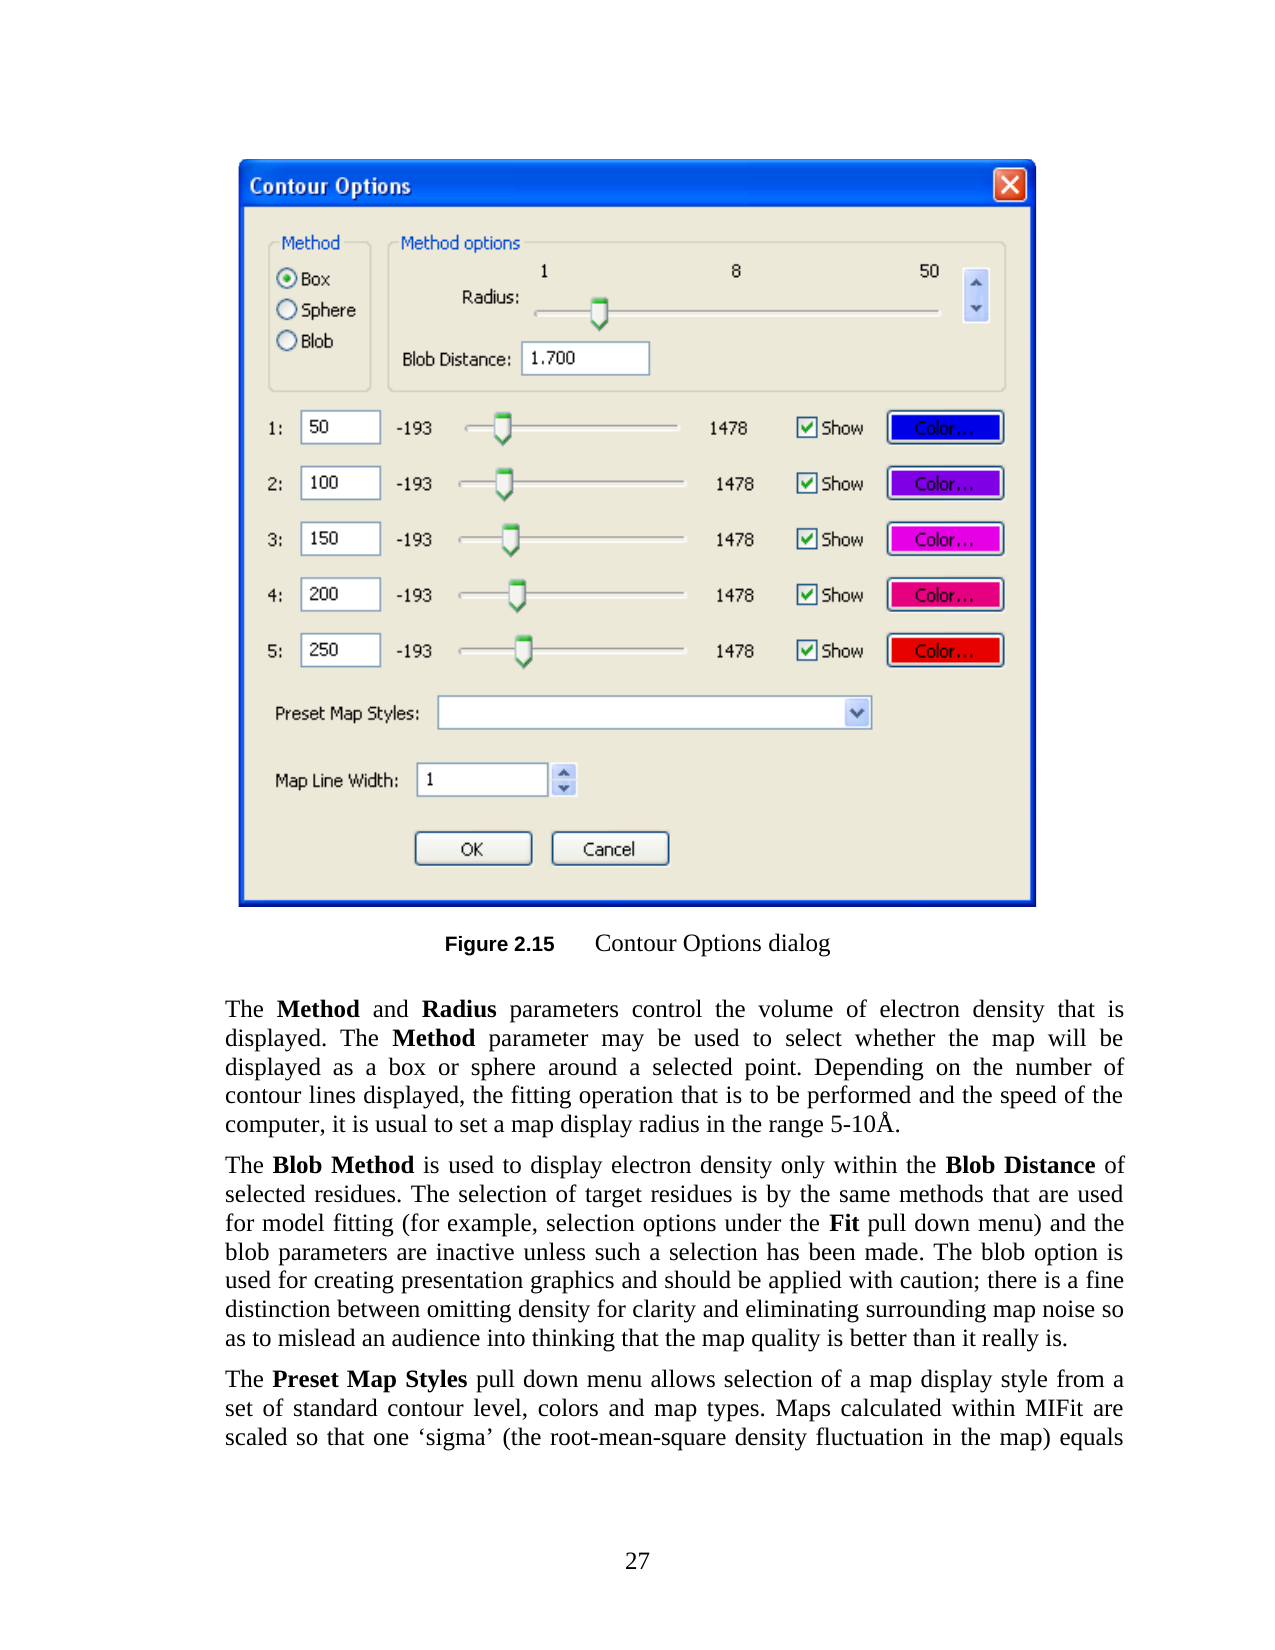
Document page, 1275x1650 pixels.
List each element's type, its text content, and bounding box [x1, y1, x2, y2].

text The Method and Radius parameters control the volume of electron density that is displayed. The Method parameter may be used to select whether the map will be displayed as a box or sphere around a selected point. Depending on the number of contour lines displayed, the fitting operation that is to be performed and the speed of the computer, it is usual to set a map display radius in the range 5-10Å. [225, 994, 1125, 1138]
picture [238, 159, 1037, 907]
text The Preset Map Styles pull down menu allows selection of a map display style from a set of standard contour level, colors and map types. Maps calculated within MIFit are scaled so that one ‘sigma’ (the root-mean-square density fluctuation in the map) equals [225, 1364, 1125, 1450]
text Figure 2.15 Contour Options dialog [150, 928, 1125, 957]
text The Blob Method is used to display electron density only within the Blob Distance of selected residues. The selection of target residues is by the same methods that are used for model fitting (for example, selection options under the Fit pull down menu) and the blob parameters are inactive unless such a selection has been made. The blob option is used for creating presentation graphics and should be applied with caution; there is a fine distinction between omitting density for clarity and eliminating surrounding map noise so as to mislead an audience into thinking that the map quality is better than it really is. [225, 1150, 1125, 1352]
